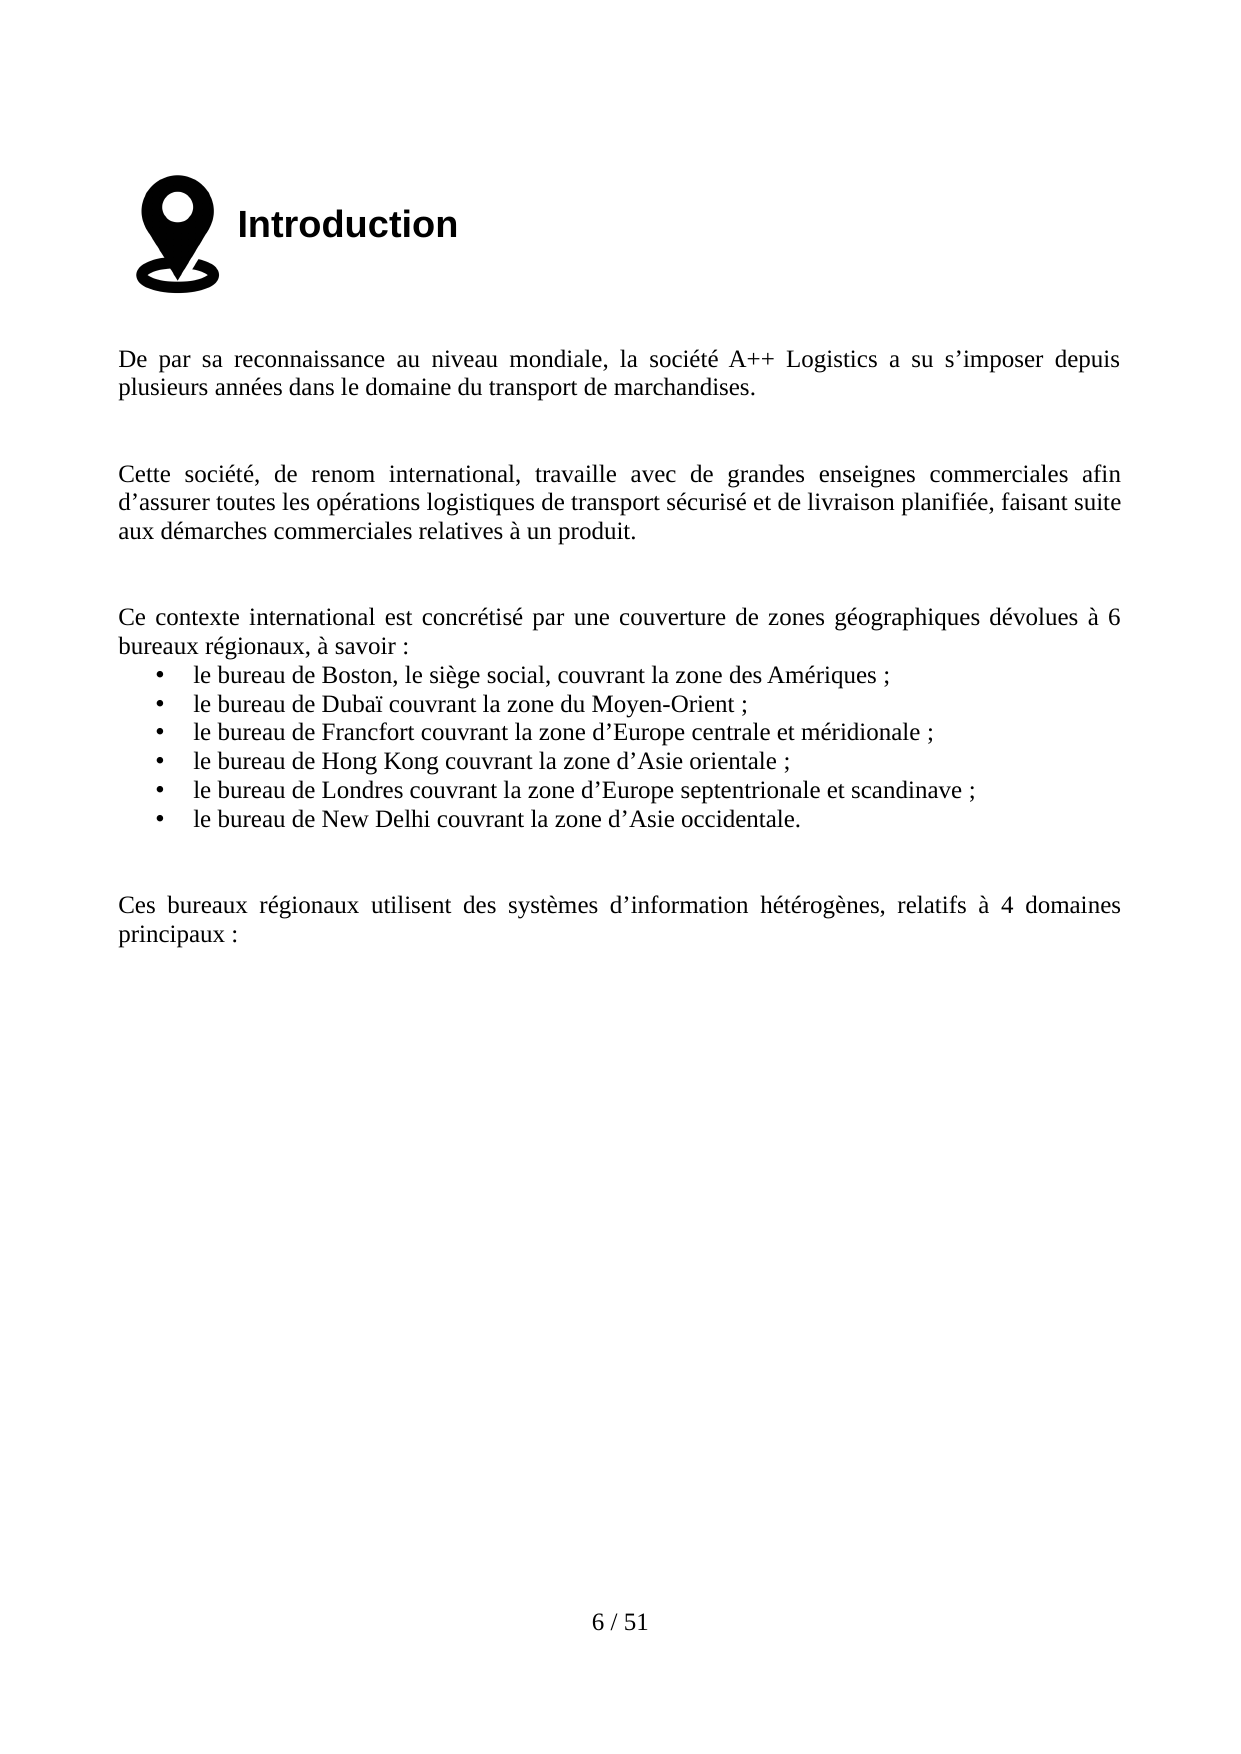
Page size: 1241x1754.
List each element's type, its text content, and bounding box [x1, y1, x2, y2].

list le bureau de Boston, le siège social, couvrant la zone des Amériques ; [156, 660, 1122, 689]
list le bureau de Hong Kong couvrant la zone d’Asie orientale ; [156, 746, 1122, 775]
text De par sa reconnaissance au niveau mondiale, la société A++ Logistics a su s’imposer depuis plusieurs années dans le domaine du transport de marchandises. [118, 344, 1122, 401]
text Ces bureaux régionaux utilisent des systèmes d’information hétérogènes, relatifs à 4 domaines principaux : [118, 890, 1122, 947]
text Cette société, de renom international, travaille avec de grandes enseignes commerciales afin d’assurer toutes les opérations logistiques de transport sécurisé et de livraison planifiée, faisant suite aux démarches commerciales relatives à un produit. [118, 459, 1122, 545]
list le bureau de Francfort couvrant la zone d’Europe centrale et méridionale ; [156, 717, 1122, 746]
list le bureau de New Delhi couvrant la zone d’Asie occidentale. [156, 804, 1122, 832]
picture [117, 174, 238, 294]
list le bureau de Dubaï couvrant la zone du Moyen-Orient ; [156, 689, 1122, 717]
list le bureau de Londres couvrant la zone d’Europe septentrionale et scandinave ; [156, 775, 1122, 804]
subtitle Introduction [238, 201, 1122, 245]
text Ce contexte international est concrétisé par une couverture de zones géographiques dévolues à 6 bureaux régionaux, à savoir : [118, 602, 1122, 660]
